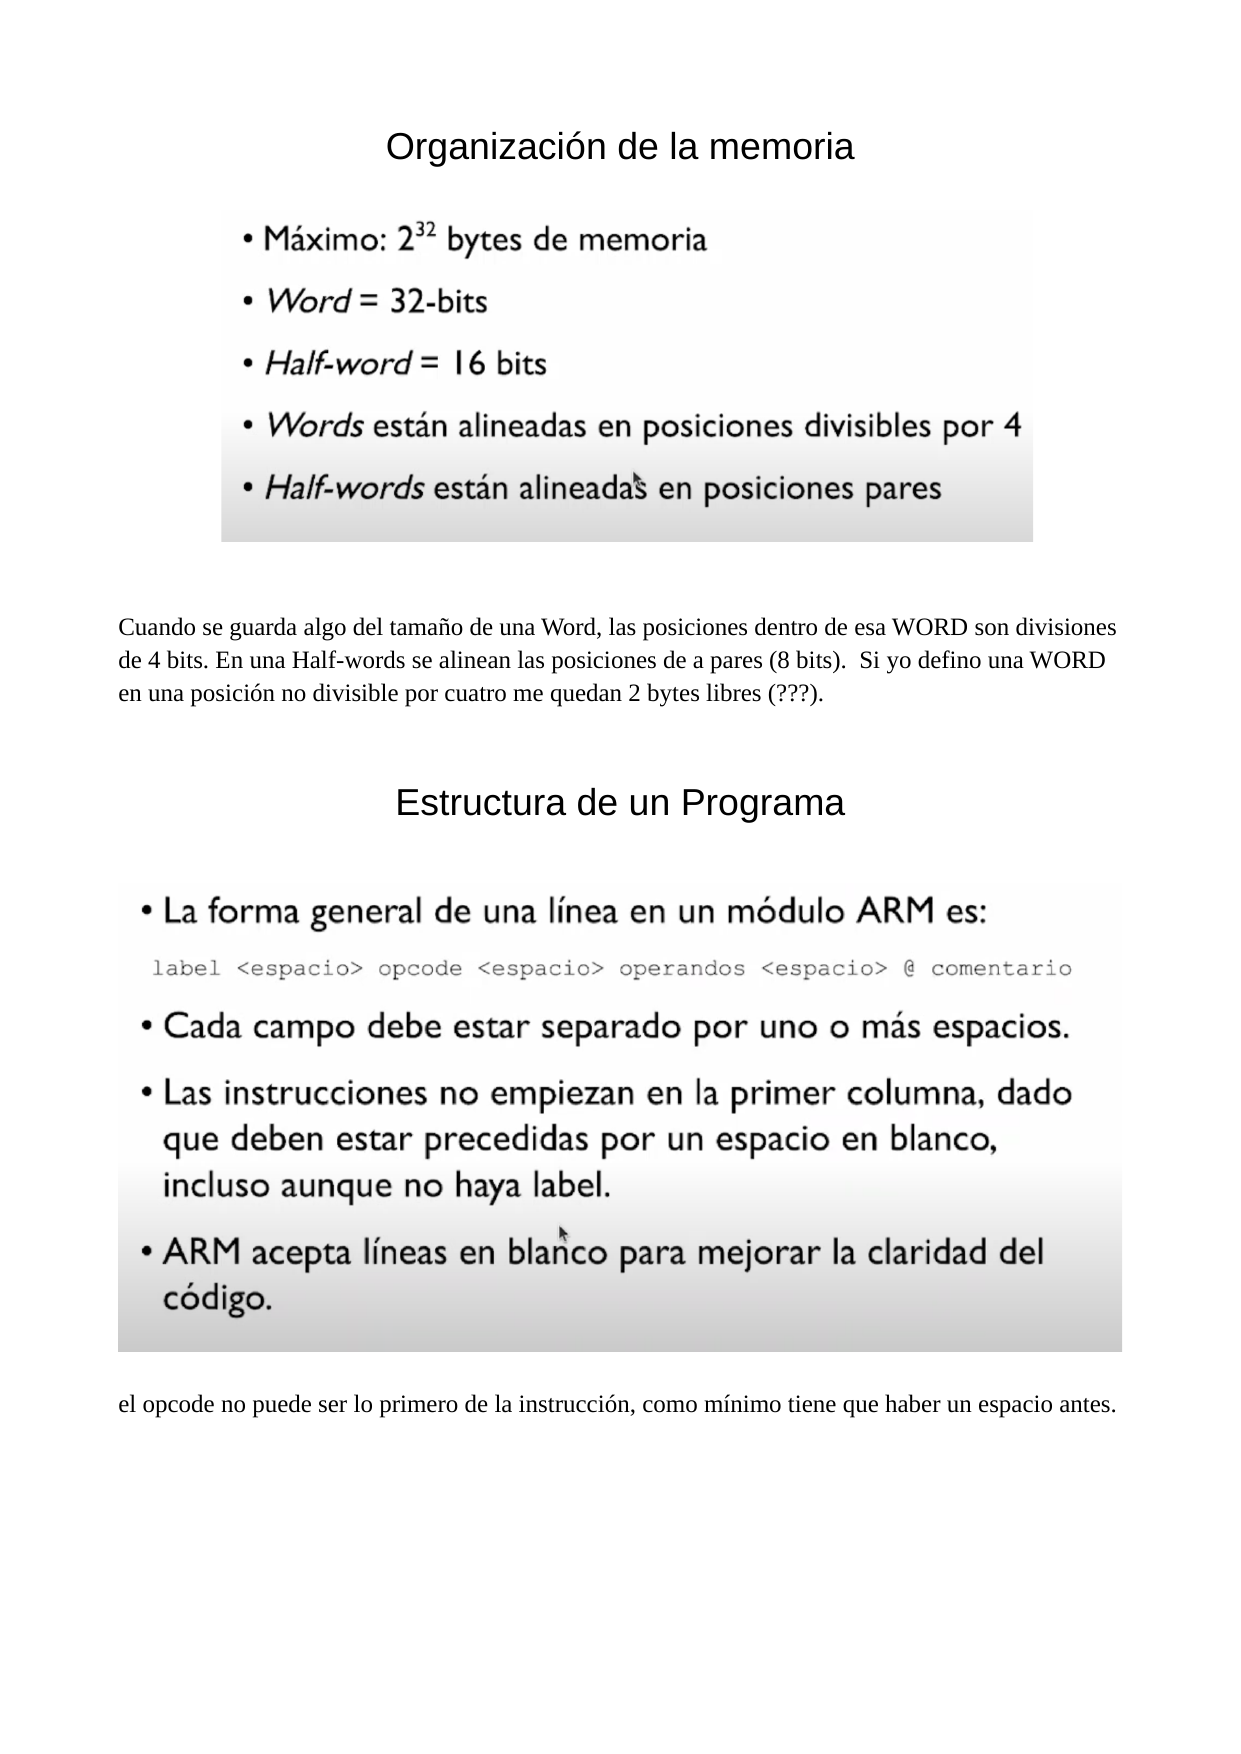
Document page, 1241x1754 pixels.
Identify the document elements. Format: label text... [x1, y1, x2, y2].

text Cuando se guarda algo del tamaño de una Word, las posiciones dentro de esa WORD son divisiones de 4 bits. En una Half-words se alinean las posiciones de a pares (8 bits). Si yo defino una WORD en una posición no divisible por cuatro me quedan 2 bytes libres (???). [118, 612, 1122, 707]
subtitle Organización de la memoria [118, 124, 1122, 167]
picture [118, 883, 1123, 1352]
picture [221, 210, 1034, 542]
subtitle Estructura de un Programa [118, 780, 1122, 823]
text el opcode no puede ser lo primero de la instrucción, como mínimo tiene que haber un espacio antes. [118, 1352, 1122, 1418]
